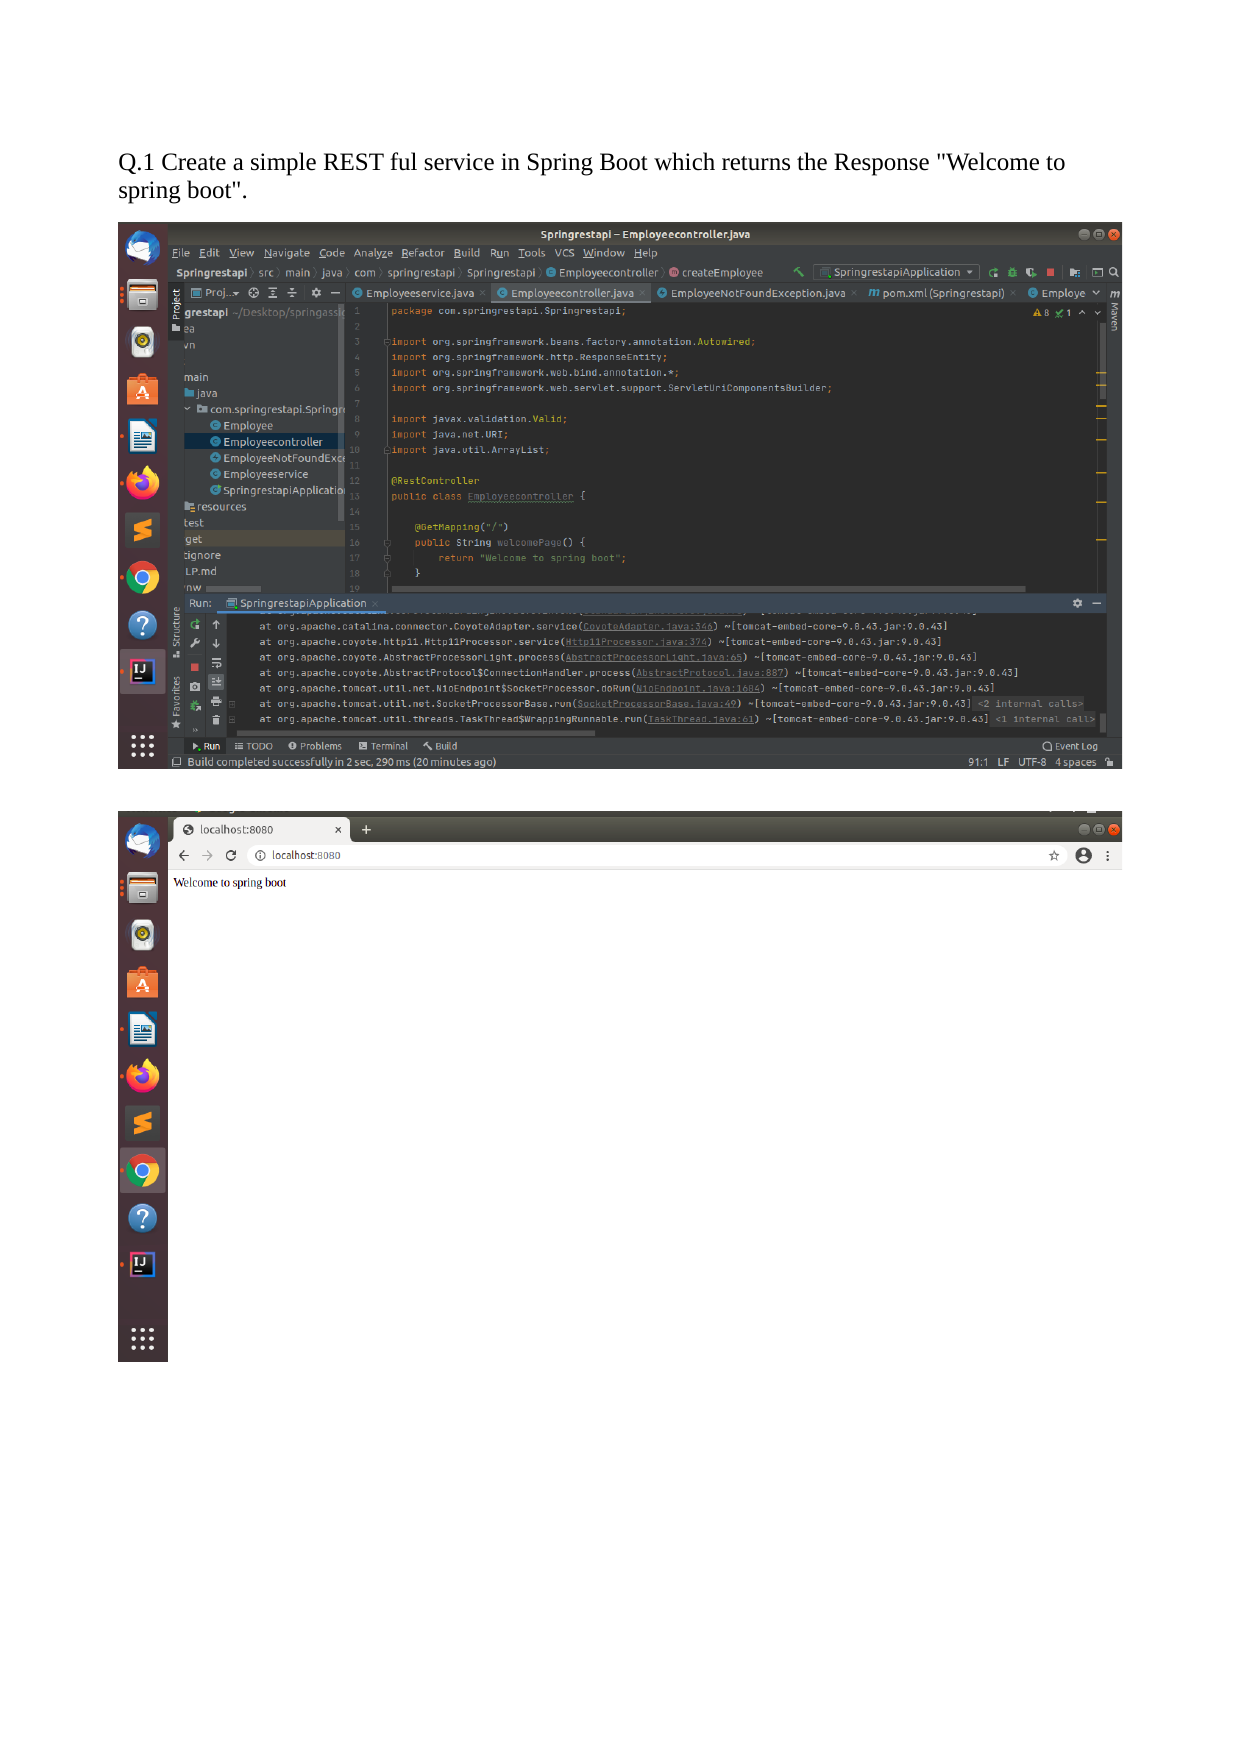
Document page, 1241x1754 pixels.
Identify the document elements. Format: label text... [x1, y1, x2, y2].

picture [118, 811, 1123, 1362]
picture [118, 222, 1123, 769]
text Q.1 Create a simple REST ful service in Spring Boot which returns the Response "Welcome to spring boot". [118, 147, 1122, 204]
